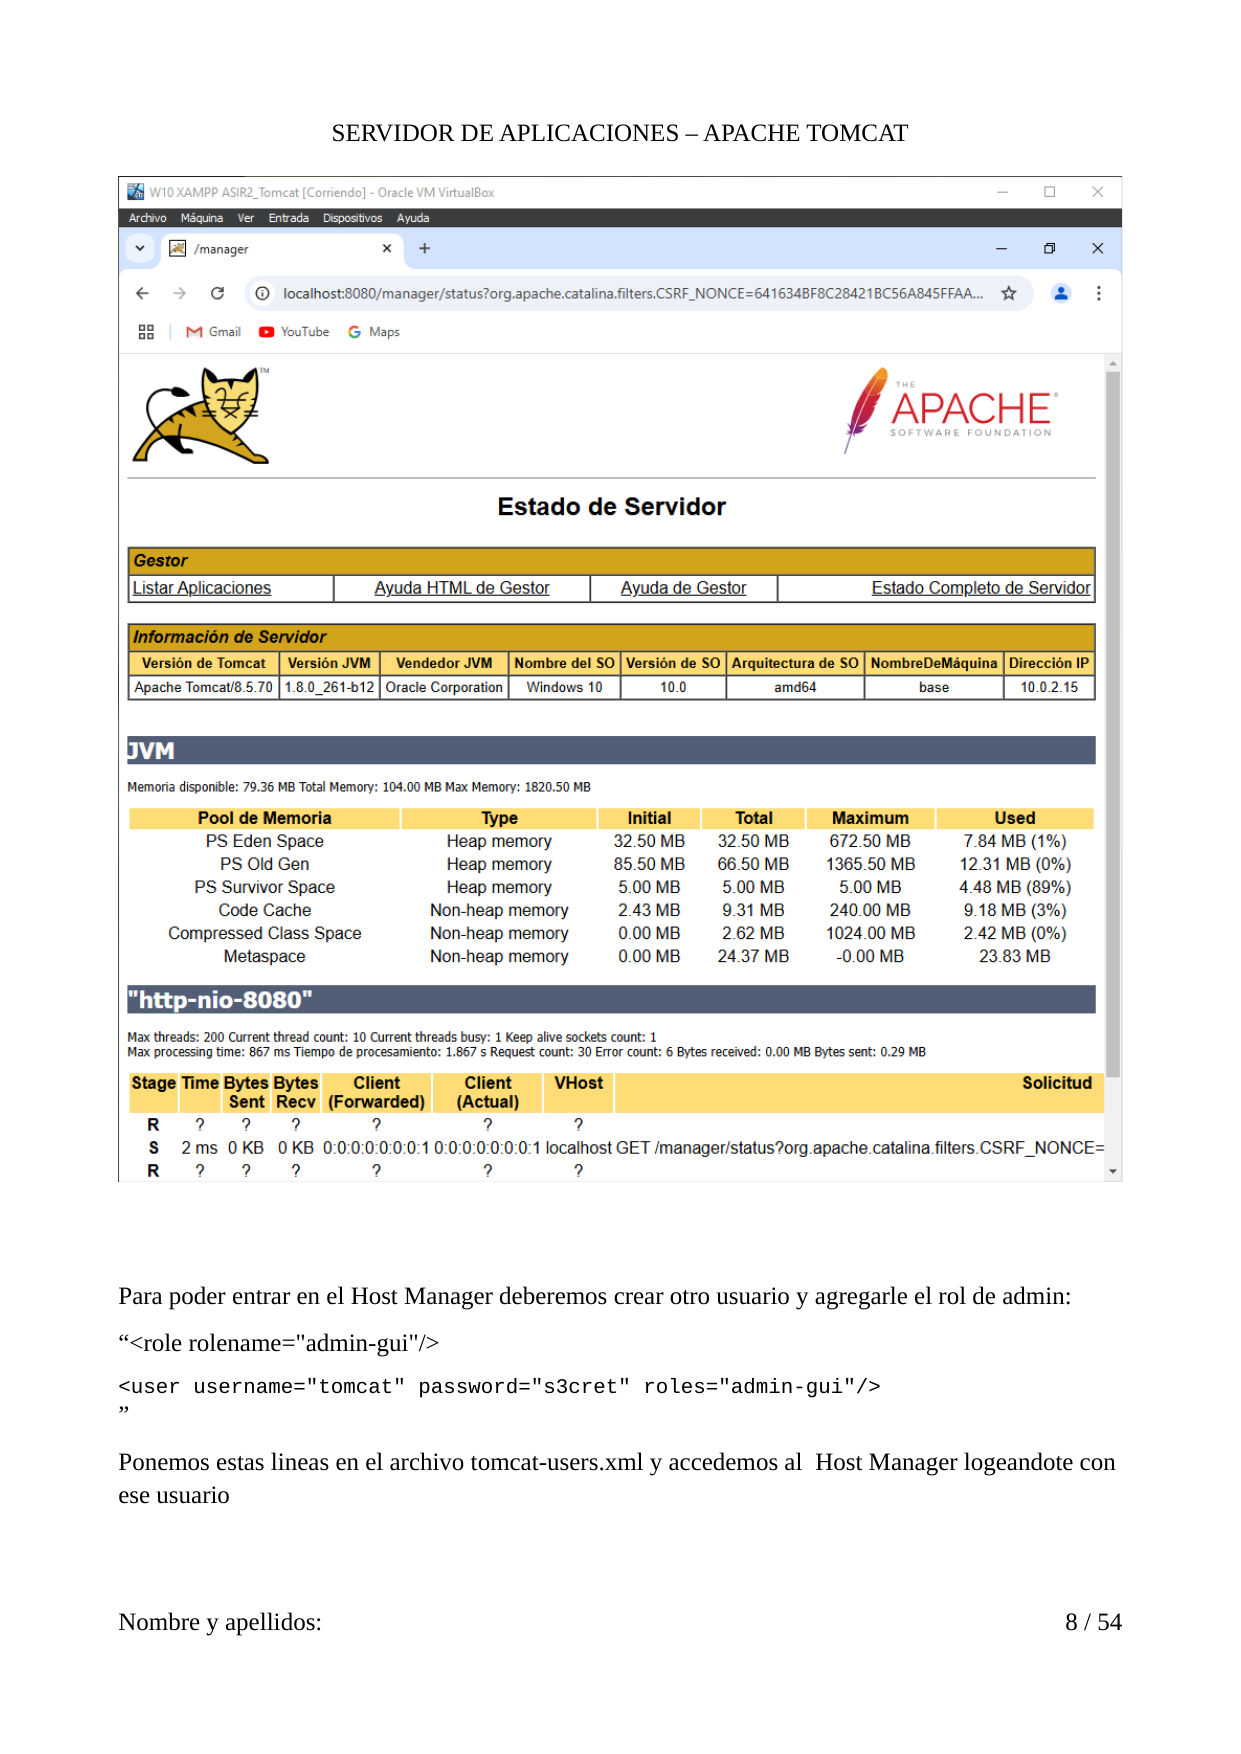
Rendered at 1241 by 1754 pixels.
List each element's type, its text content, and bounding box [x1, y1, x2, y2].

text <user username="tomcat" password="s3cret" roles="admin-gui"/> [118, 1376, 1122, 1400]
text “<role rolename="admin-gui"/> [118, 1328, 1122, 1357]
text Para poder entrar en el Host Manager deberemos crear otro usuario y agregarle el rol de admin: [118, 1281, 1122, 1309]
text Ponemos estas lineas en el archivo tomcat-users.xml y accedemos al Host Manager logeandote con ese usuario [118, 1447, 1122, 1509]
picture [118, 176, 1123, 1182]
text ” [118, 1400, 1122, 1428]
